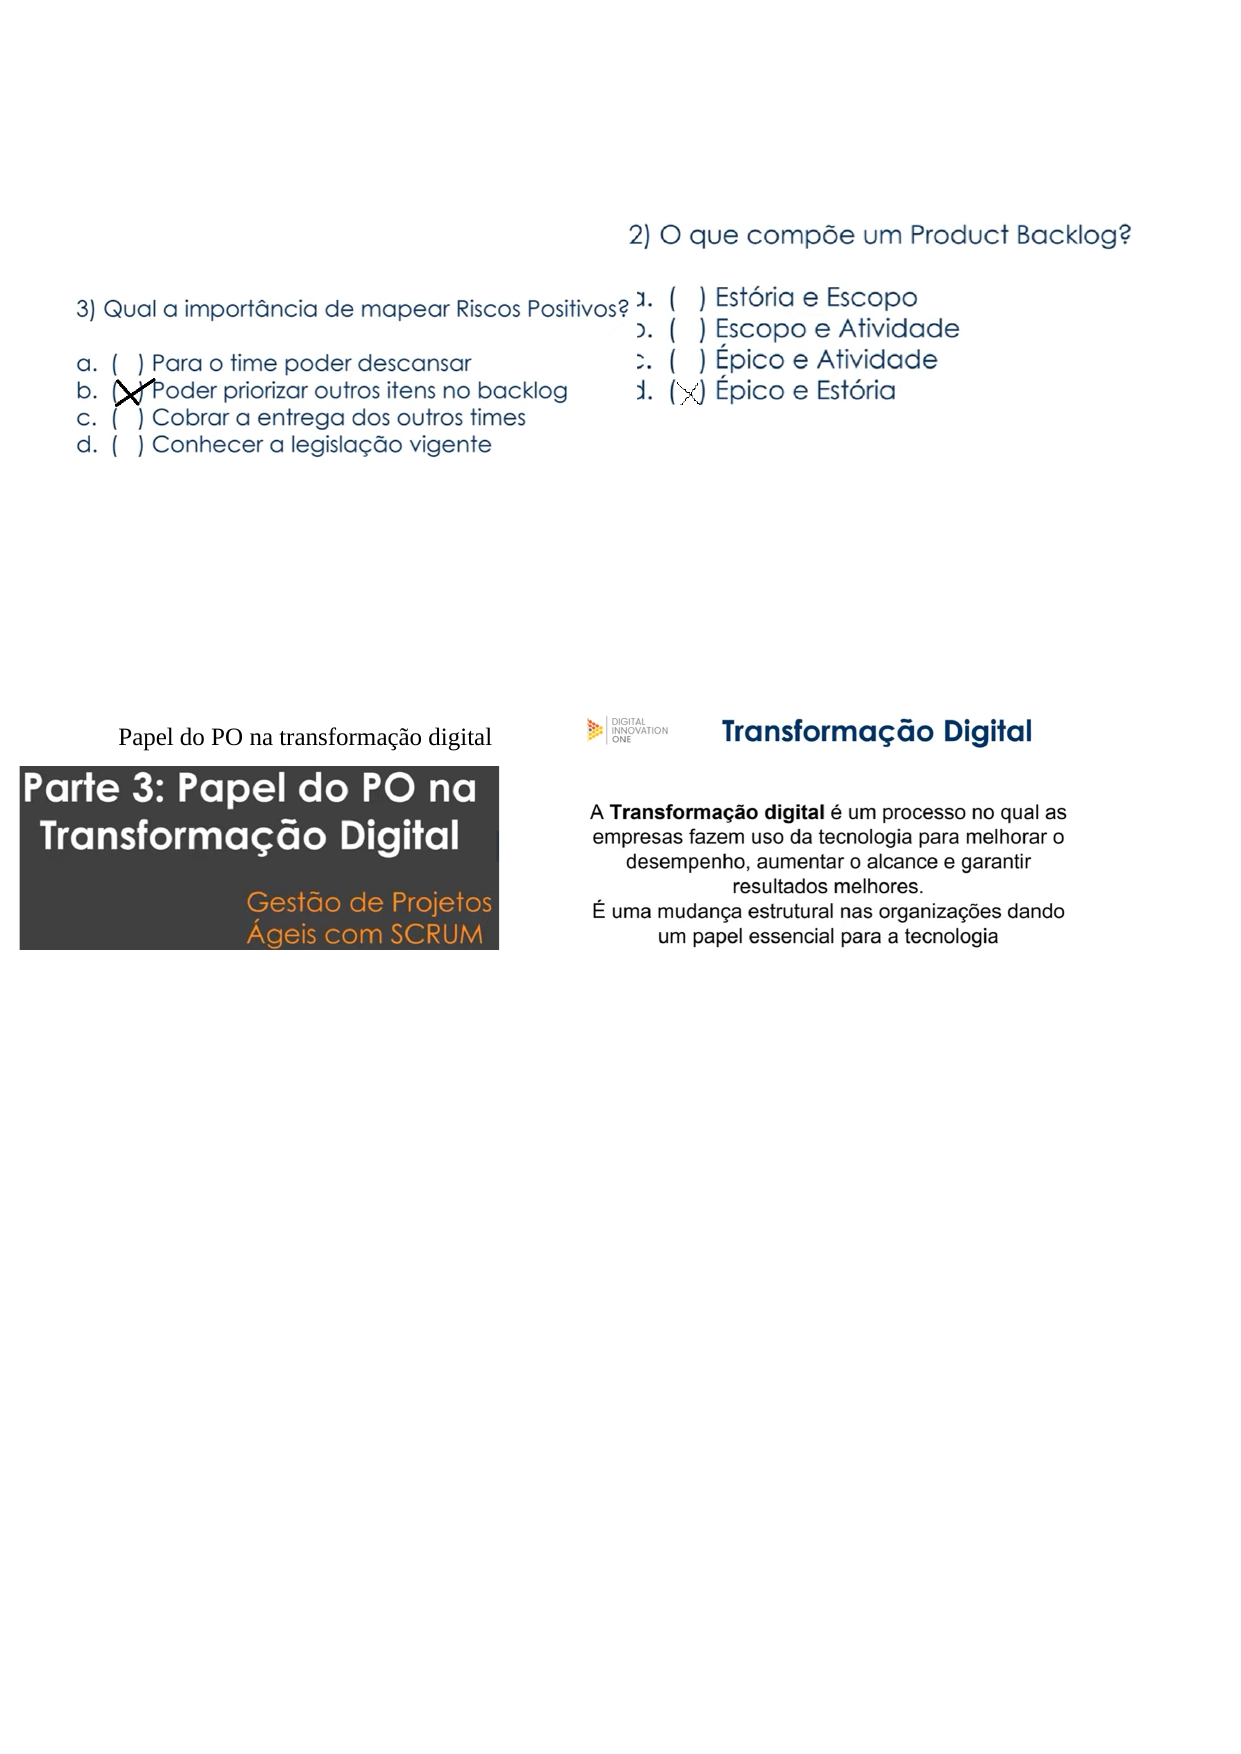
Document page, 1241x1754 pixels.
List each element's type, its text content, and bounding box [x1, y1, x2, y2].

picture [587, 709, 1073, 953]
text [1073, 722, 1122, 751]
picture [68, 213, 1147, 469]
text Papel do PO na transformação digital [118, 722, 587, 751]
picture [19, 766, 500, 950]
